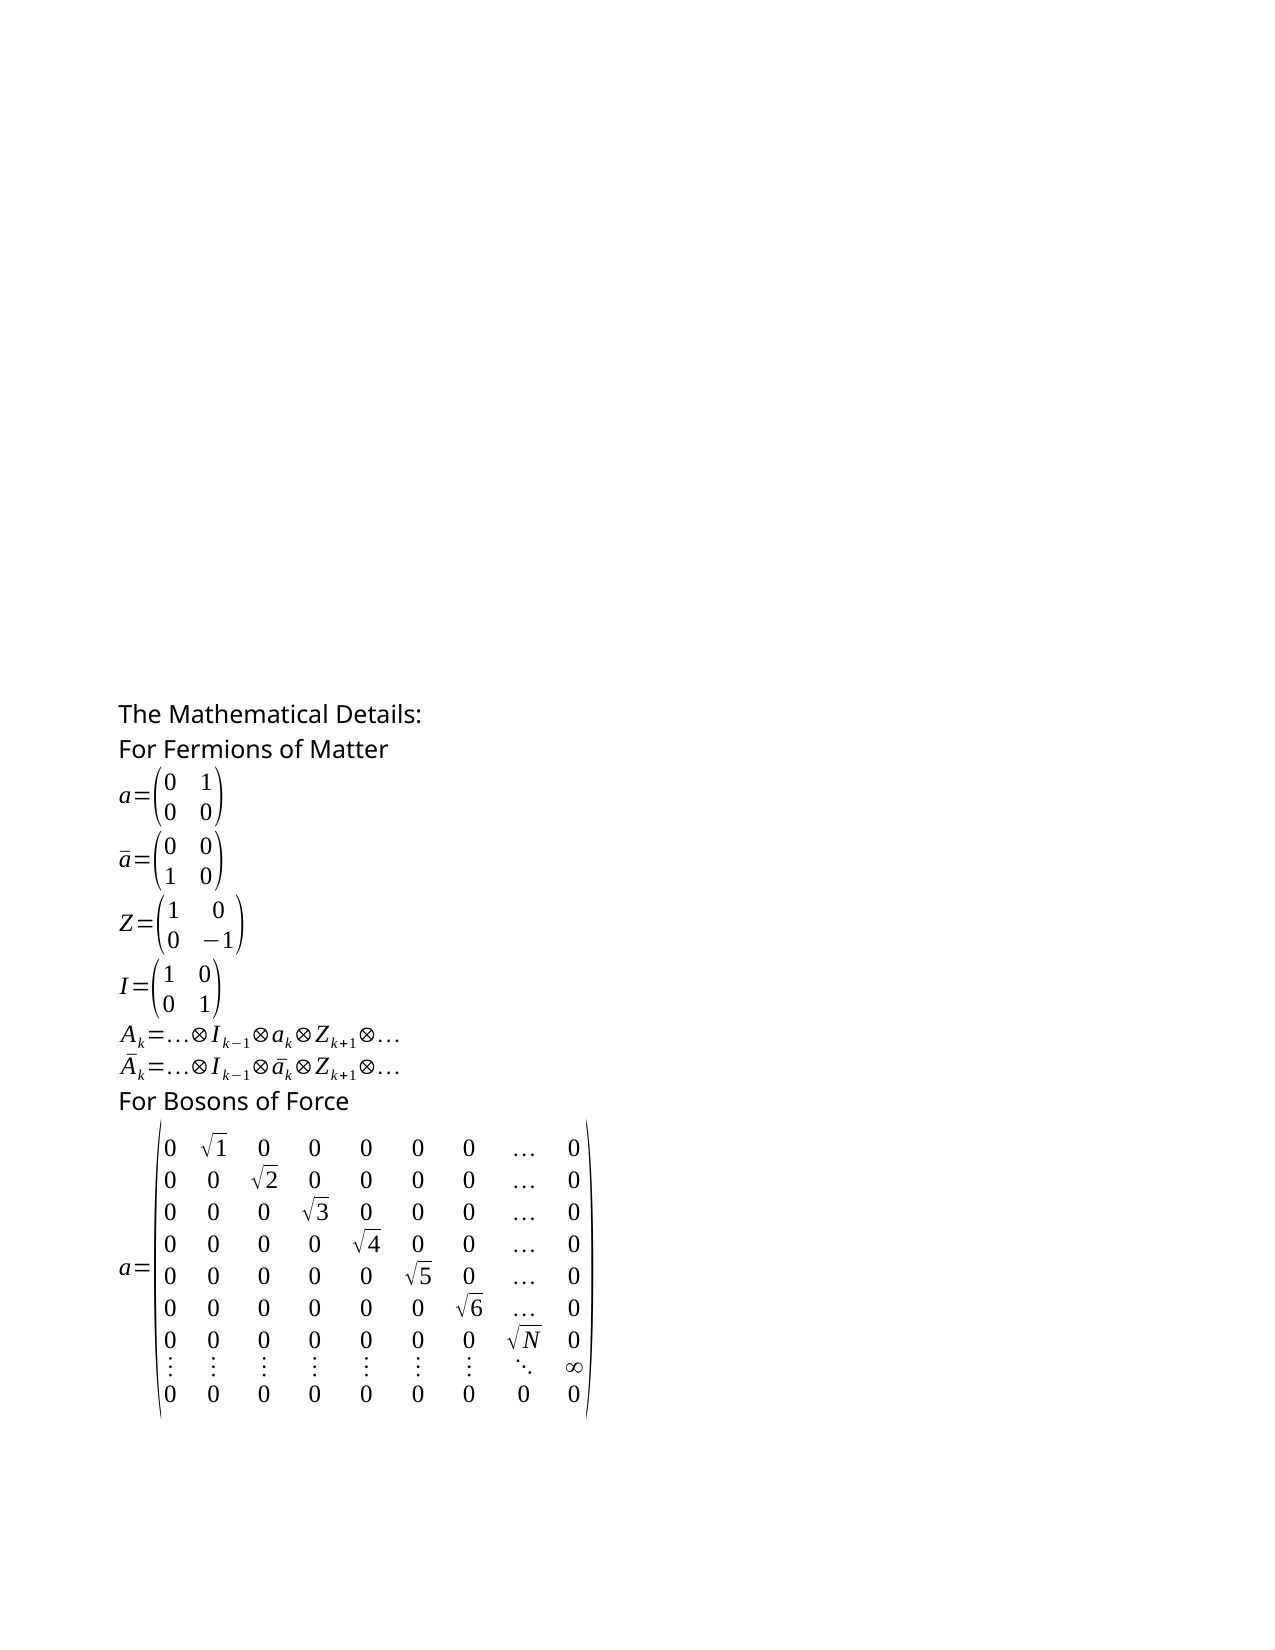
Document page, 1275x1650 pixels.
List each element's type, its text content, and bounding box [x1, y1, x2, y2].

text The Mathematical Details: [118, 697, 1157, 731]
text For Fermions of Matter [118, 731, 1157, 765]
text For Bosons of Force [118, 1083, 1157, 1117]
